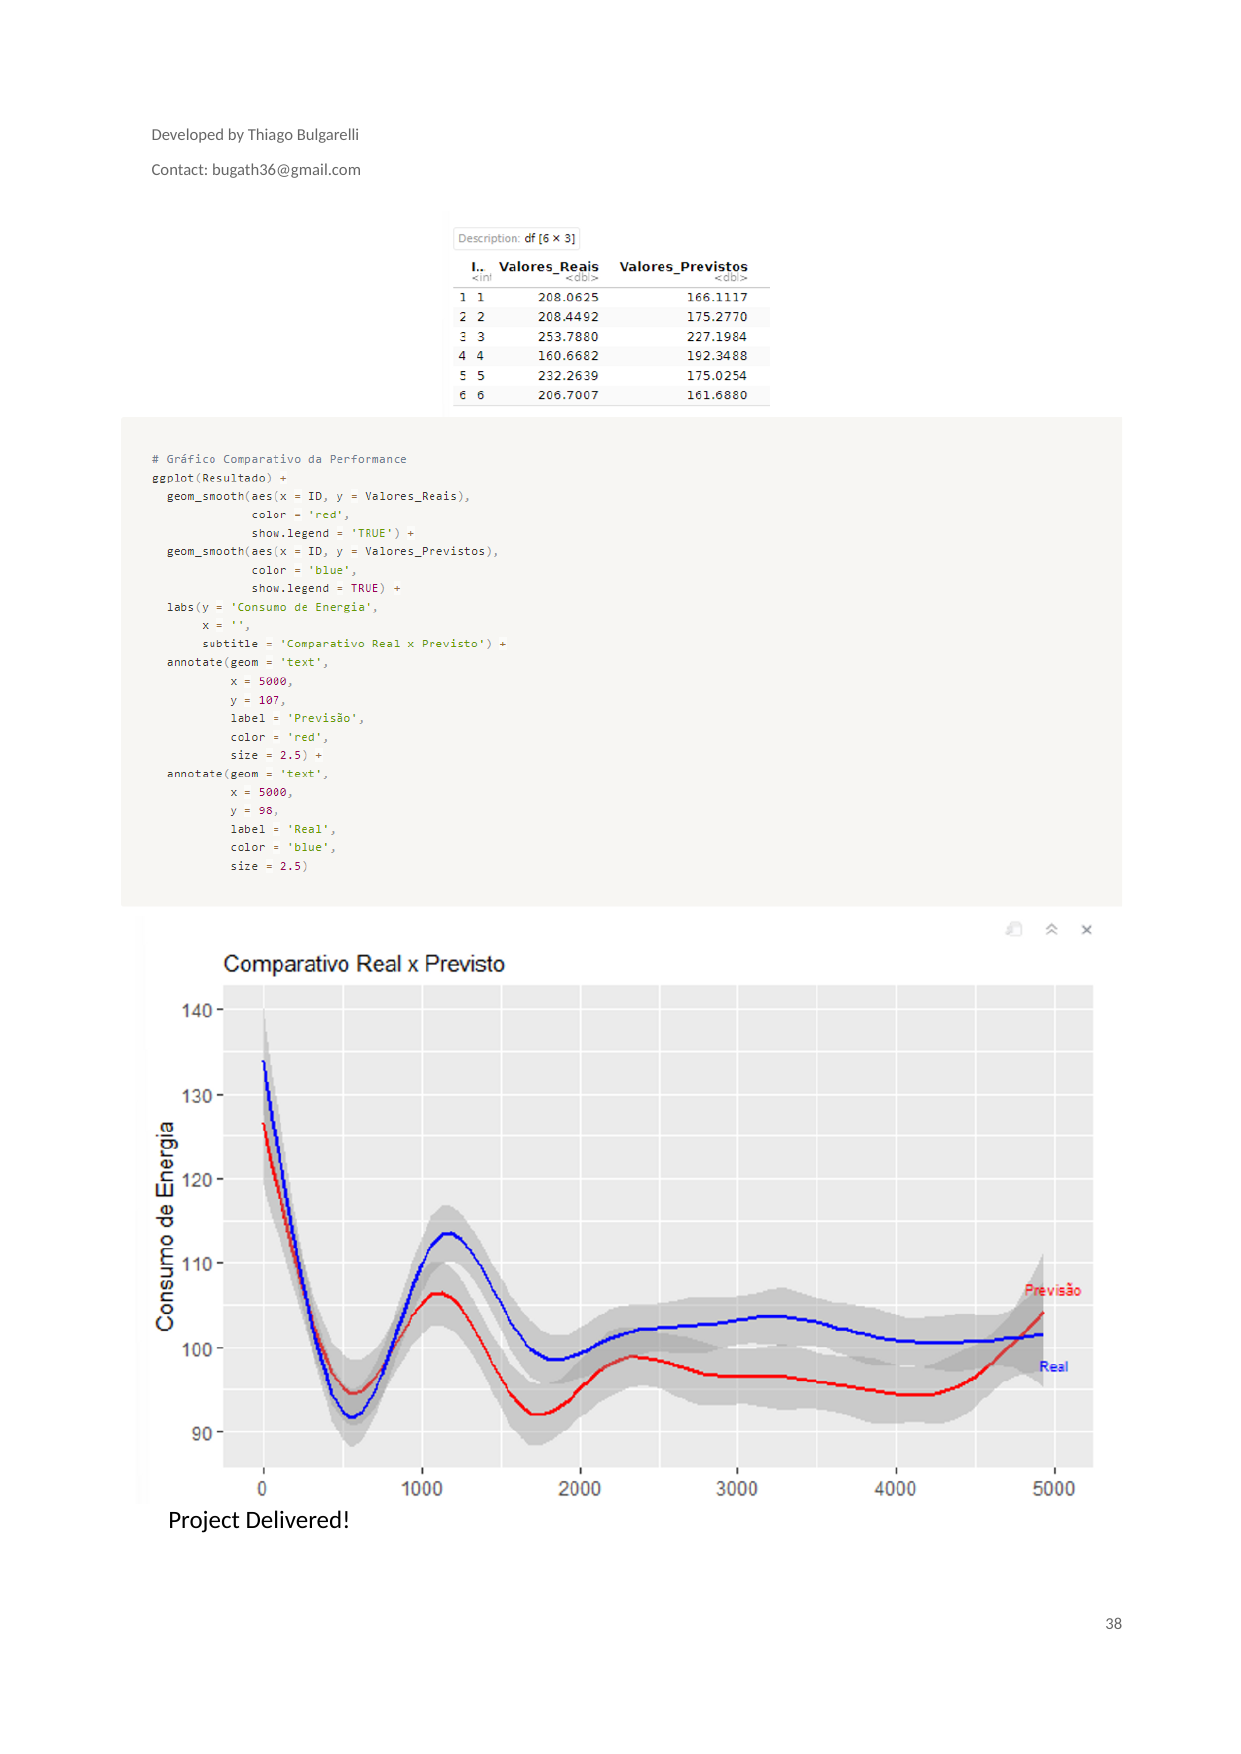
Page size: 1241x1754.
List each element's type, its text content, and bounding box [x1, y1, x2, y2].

text Project Delivered! [118, 907, 1122, 1534]
text [441, 407, 1122, 417]
picture [135, 916, 1099, 1504]
text [118, 407, 440, 417]
picture [118, 209, 1123, 907]
